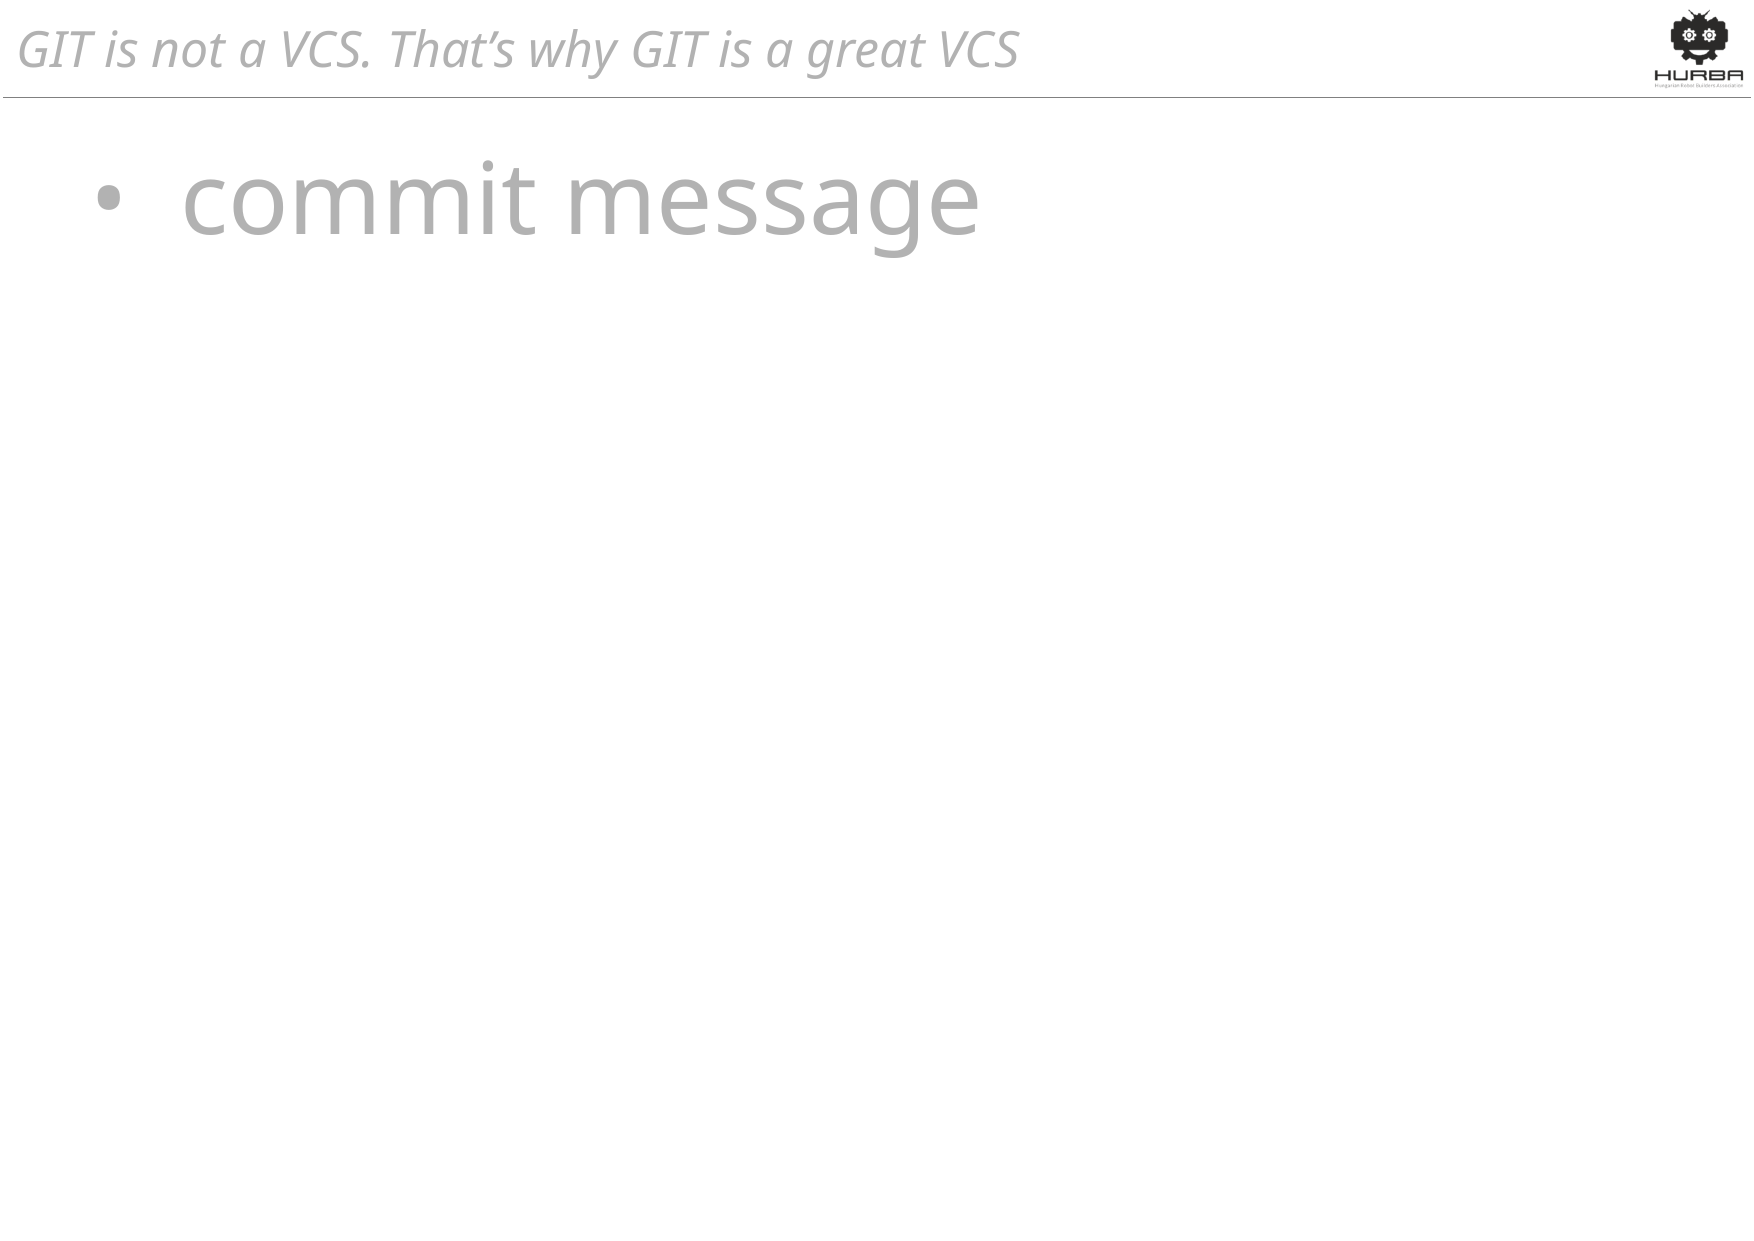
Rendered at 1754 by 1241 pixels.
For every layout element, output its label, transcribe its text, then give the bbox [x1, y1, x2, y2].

picture [1644, 3, 1754, 102]
text • commit message [3, 127, 1751, 263]
